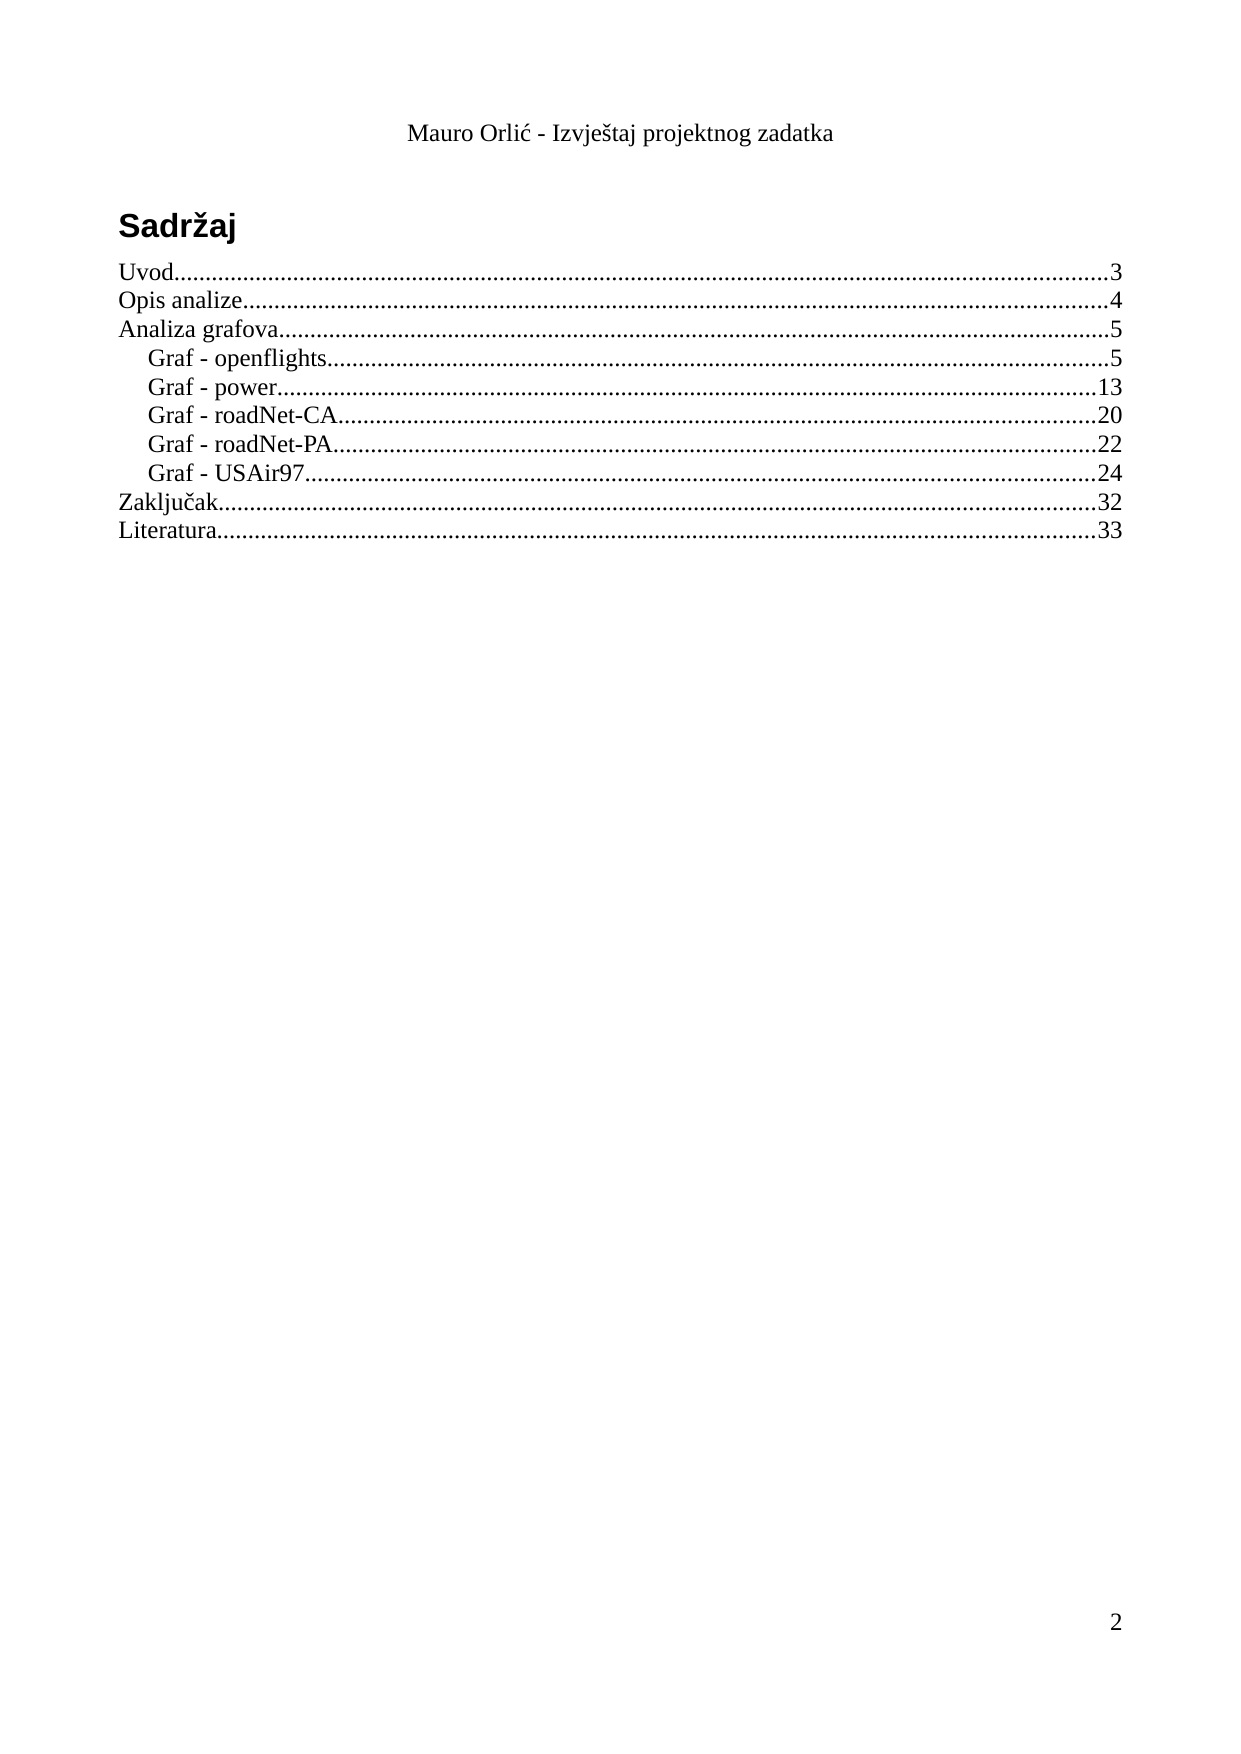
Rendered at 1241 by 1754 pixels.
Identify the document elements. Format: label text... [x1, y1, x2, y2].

text Literatura 33 [118, 515, 1122, 544]
text Graf - USAir97 24 [148, 458, 1122, 487]
text Graf - power 13 [148, 372, 1122, 400]
text Graf - openflights 5 [148, 343, 1122, 372]
text Zaključak 32 [118, 487, 1122, 515]
subtitle Sadržaj [118, 206, 1122, 244]
text Opis analize 4 [118, 285, 1122, 314]
text Analiza grafova 5 [118, 314, 1122, 343]
text Graf - roadNet-CA 20 [148, 400, 1122, 429]
text Graf - roadNet-PA 22 [148, 429, 1122, 458]
text Uvod 3 [118, 257, 1122, 285]
